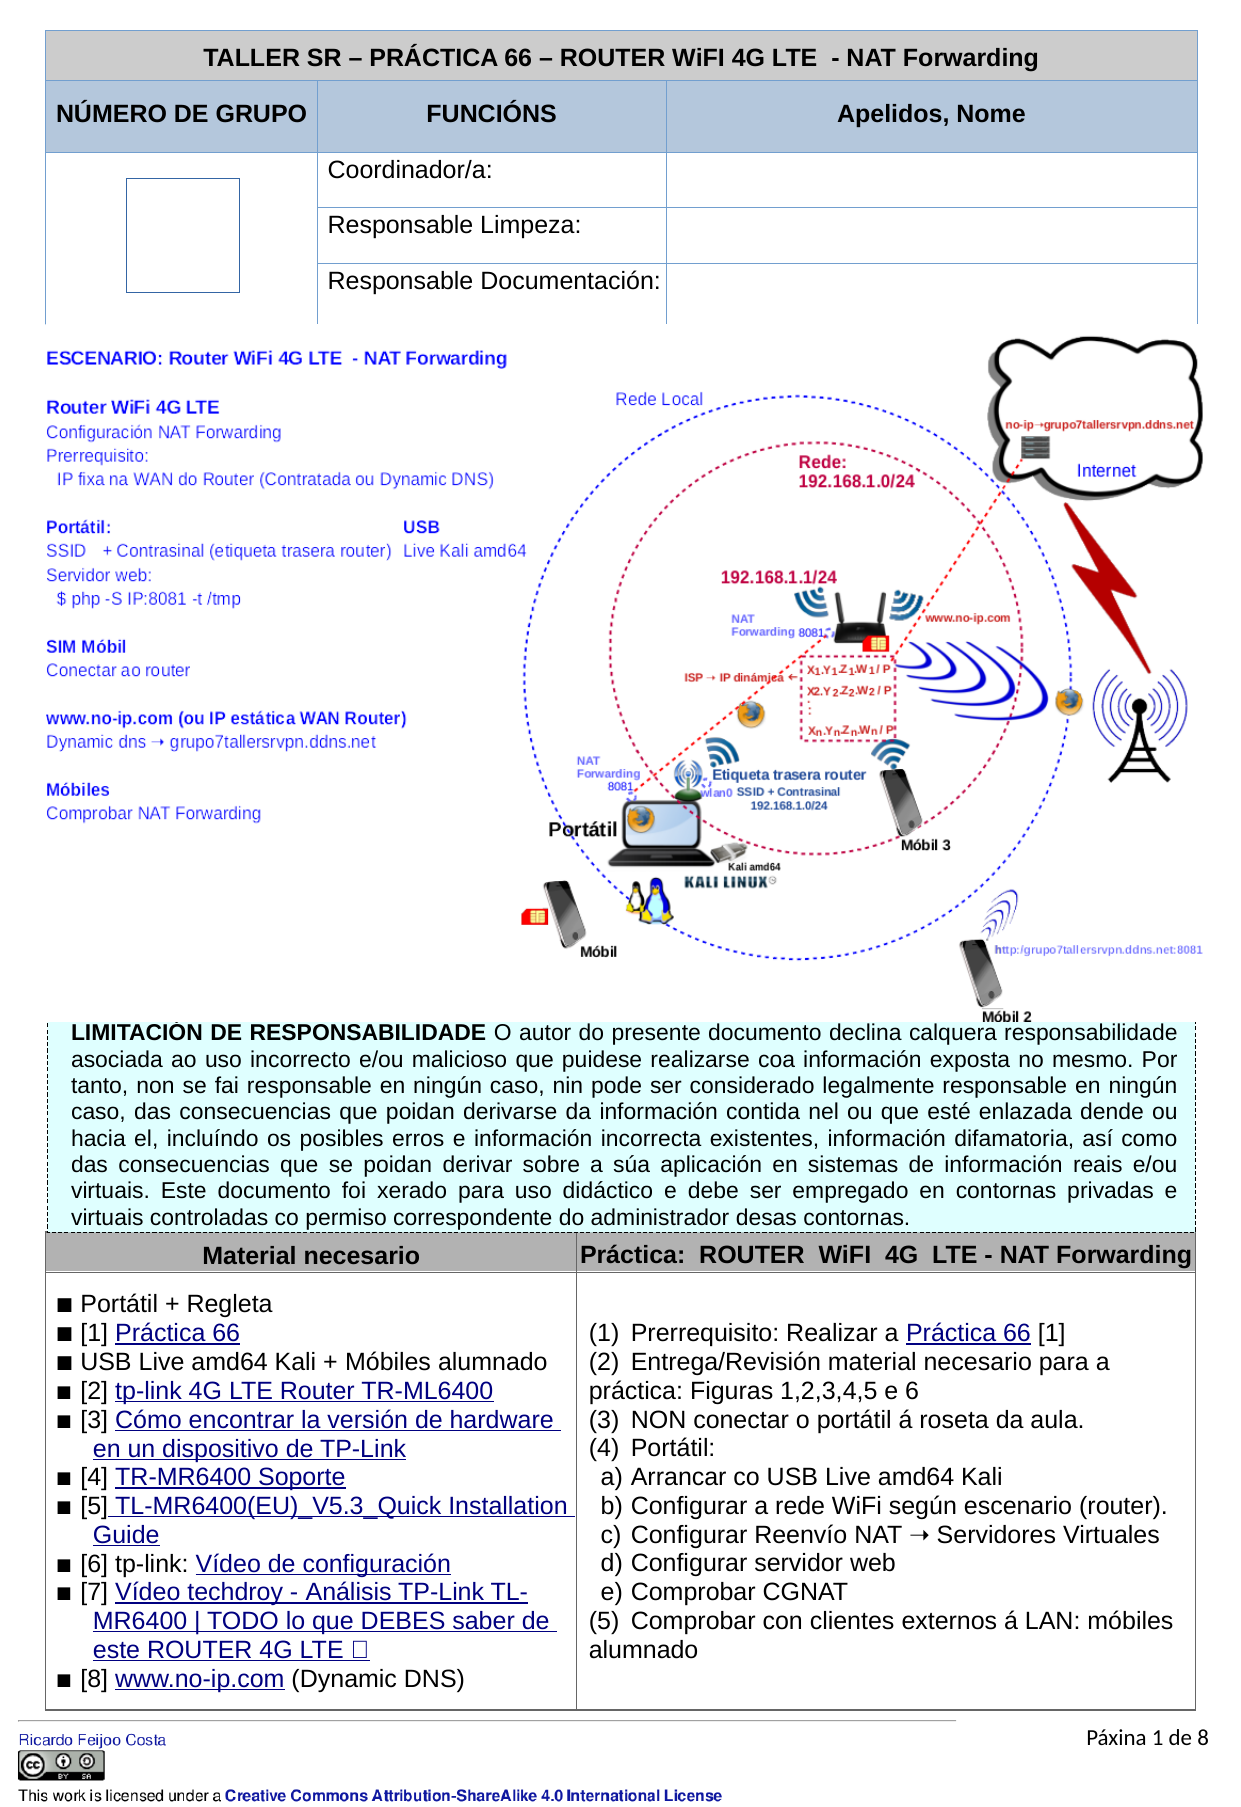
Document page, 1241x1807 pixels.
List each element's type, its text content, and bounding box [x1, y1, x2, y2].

picture [8, 1715, 957, 1806]
picture [45, 324, 1209, 1022]
table_cell [667, 153, 1197, 207]
table_cell Responsable Documentación: [318, 264, 666, 324]
table_cell Portátil + Regleta [1] Práctica 66 USB Live amd64 Kali + Móbiles alumnado [2] tp-link 4G LTE Router TR-ML6400 [3] Cómo encontrar la versión de hardware en un dispositivo de TP-Link [4] TR-MR6400 Soporte [5] TL-MR6400(EU)_V5.3_Quick Installation Guide [6] tp-link: Vídeo de configuración [7] Vídeo techdroy - Análisis TP-Link TL-MR6400 | TODO lo que DEBES saber de este ROUTER 4G LTE 🚀 [8] www.no-ip.com (Dynamic DNS) [46, 1273, 576, 1709]
table_cell Responsable Limpeza: [318, 208, 666, 263]
table_header Práctica: ROUTER WiFI 4G LTE - NAT Forwarding [577, 1233, 1195, 1271]
table_cell [667, 208, 1197, 263]
table_cell [46, 153, 317, 324]
table_cell FUNCIÓNS [318, 81, 666, 152]
table_cell Prerrequisito: Realizar a Práctica 66 [1] Entrega/Revisión material necesario para a práctica: Figuras 1,2,3,4,5 e 6 NON conectar o portátil á roseta da aula. Portátil: Arrancar co USB Live amd64 Kali Configurar a rede WiFi según escenario (router). Configurar Reenvío NAT ➝ Servidores Virtuales Configurar servidor web Comprobar CGNAT Comprobar con clientes externos á LAN: móbiles alumnado [577, 1273, 1195, 1709]
table_cell [667, 264, 1197, 324]
table_cell Coordinador/a: [318, 153, 666, 207]
table_cell NÚMERO DE GRUPO [46, 81, 317, 152]
table_header Material necesario [46, 1233, 576, 1271]
table_header TALLER SR – PRÁCTICA 66 – ROUTER WiFI 4G LTE - NAT Forwarding [46, 31, 1197, 80]
table_cell Apelidos, Nome [667, 81, 1197, 152]
